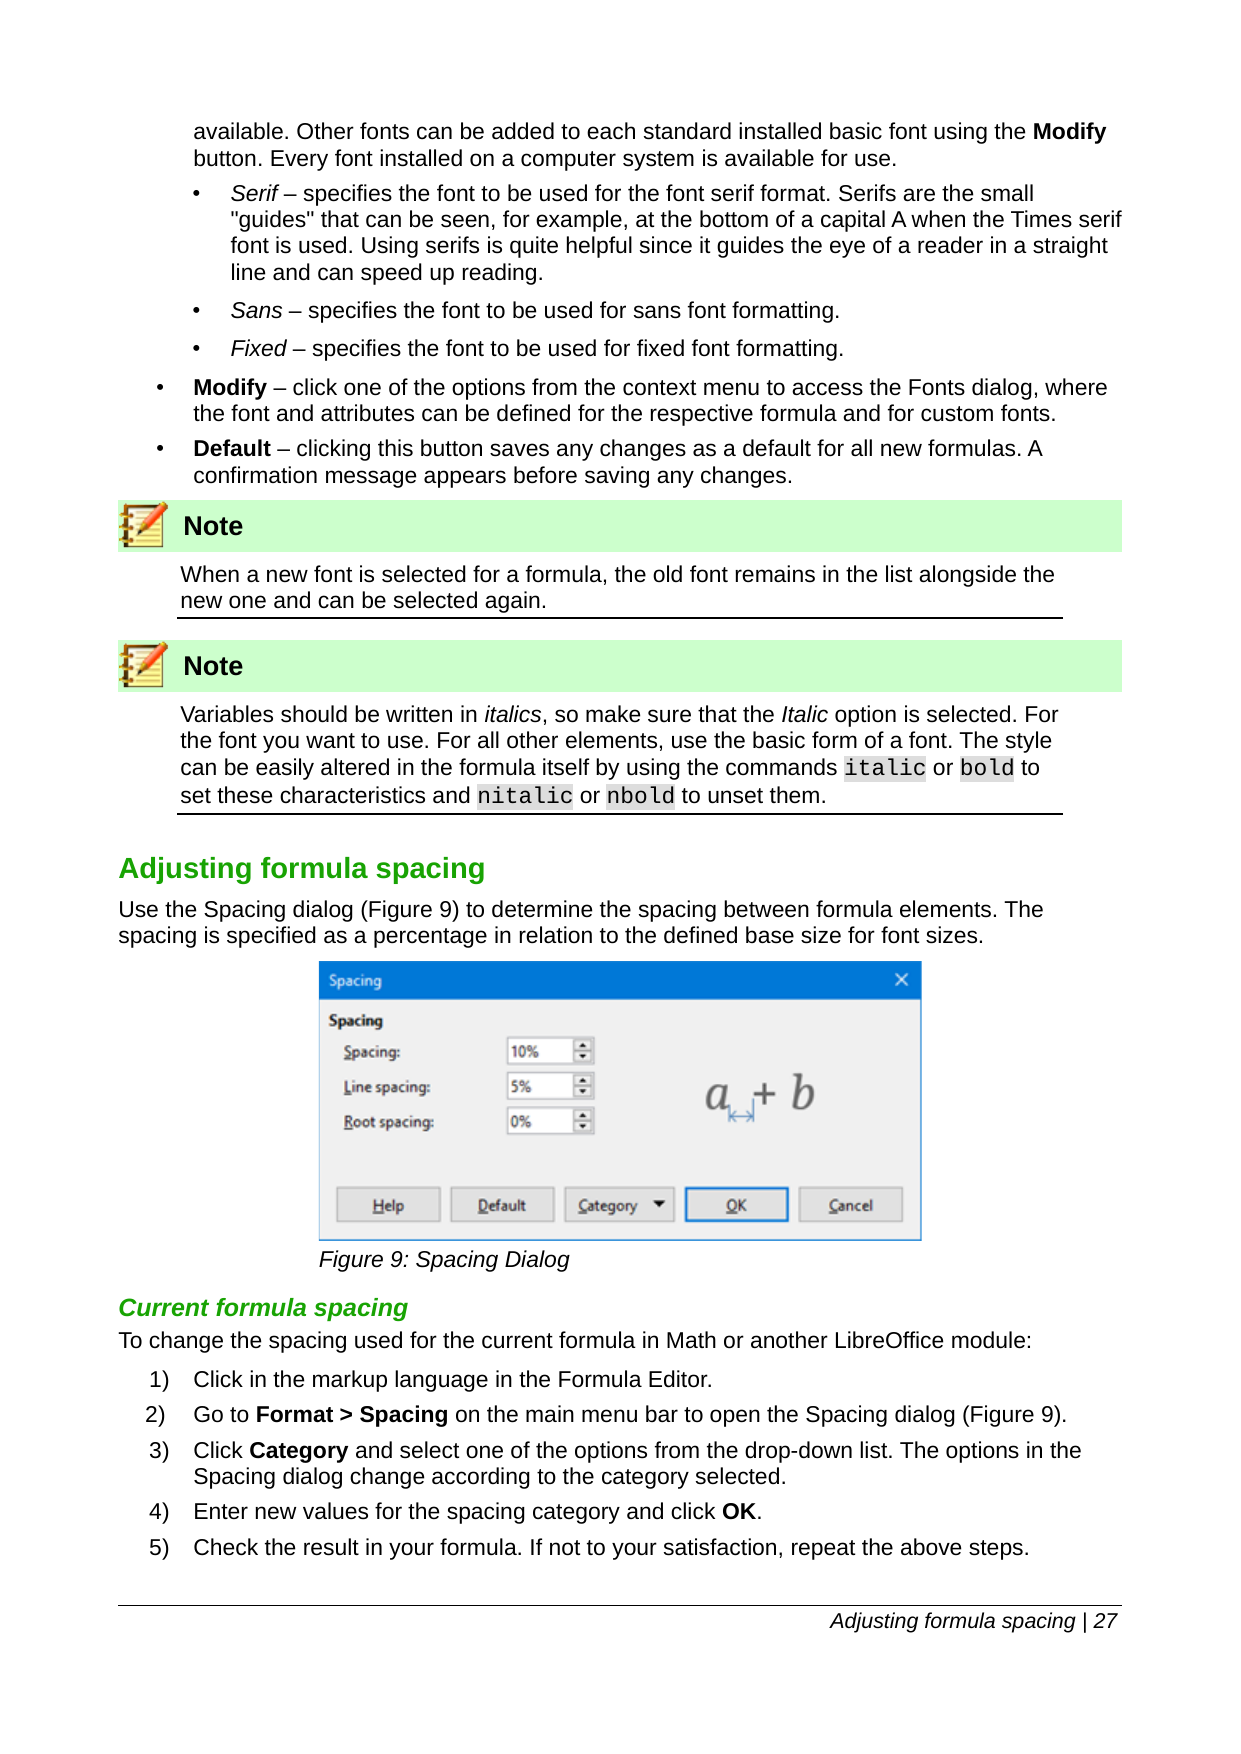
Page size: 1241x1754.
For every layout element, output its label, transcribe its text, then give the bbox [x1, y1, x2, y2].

text When a new font is selected for a formula, the old font remains in the list alongside the new one and can be selected again. [177, 558, 1063, 617]
list Click Category and select one of the options from the drop-down list. The options in the Spacing dialog change according to the category selected. [169, 1437, 1122, 1489]
text Figure 9: Spacing Dialog [319, 1241, 922, 1272]
text Use the Spacing dialog (Figure 9) to determine the spacing between formula elements. The spacing is specified as a percentage in relation to the defined base size for font sizes. [118, 896, 1122, 949]
list available. Other fonts can be added to each standard installed basic font using the Modify button. Every font installed on a computer system is available for use. [156, 118, 1122, 171]
subtitle Note [118, 640, 1122, 692]
list Enter new values for the spacing category and click OK. [169, 1498, 1122, 1524]
text To change the spacing used for the current formula in Math or another LibreOffice module: [118, 1327, 1122, 1354]
picture [119, 500, 170, 551]
list Go to Format > Spacing on the main menu bar to open the Spacing dialog (Figure 9). [165, 1401, 1122, 1428]
picture [119, 640, 170, 691]
list Fixed – specifies the font to be used for fixed font formatting. [192, 335, 1122, 362]
list Serif – specifies the font to be used for the font serif format. Serifs are the small "guides" that can be seen, for example, at the bottom of a capital A when the Times serif font is used. Using serifs is quite helpful since it guides the eye of a reader in a straight line and can speed up reading. [192, 180, 1122, 285]
list Default – clicking this button saves any changes as a default for all new formulas. A confirmation message appears before saving any changes. [156, 435, 1122, 488]
subtitle Note [118, 500, 1122, 552]
subtitle Adjusting formula spacing [118, 851, 1122, 884]
text Variables should be written in italics, so make sure that the Italic option is selected. For the font you want to use. For all other elements, use the basic form of a font. The style can be easily altered in the formula itself by using the commands italic or bold to set these characteristics and nitalic or nbold to unset them. [177, 698, 1063, 813]
list Click in the markup language in the Formula Editor. [169, 1366, 1122, 1393]
subtitle Current formula spacing [118, 1293, 1122, 1321]
picture [318, 961, 922, 1241]
list Modify – click one of the options from the context menu to access the Fonts dialog, where the font and attributes can be defined for the respective formula and for custom fonts. [156, 374, 1122, 426]
list Check the result in your formula. If not to your satisfaction, repeat the above steps. [169, 1533, 1122, 1560]
list Sans – specifies the font to be used for sans font formatting. [192, 297, 1122, 323]
